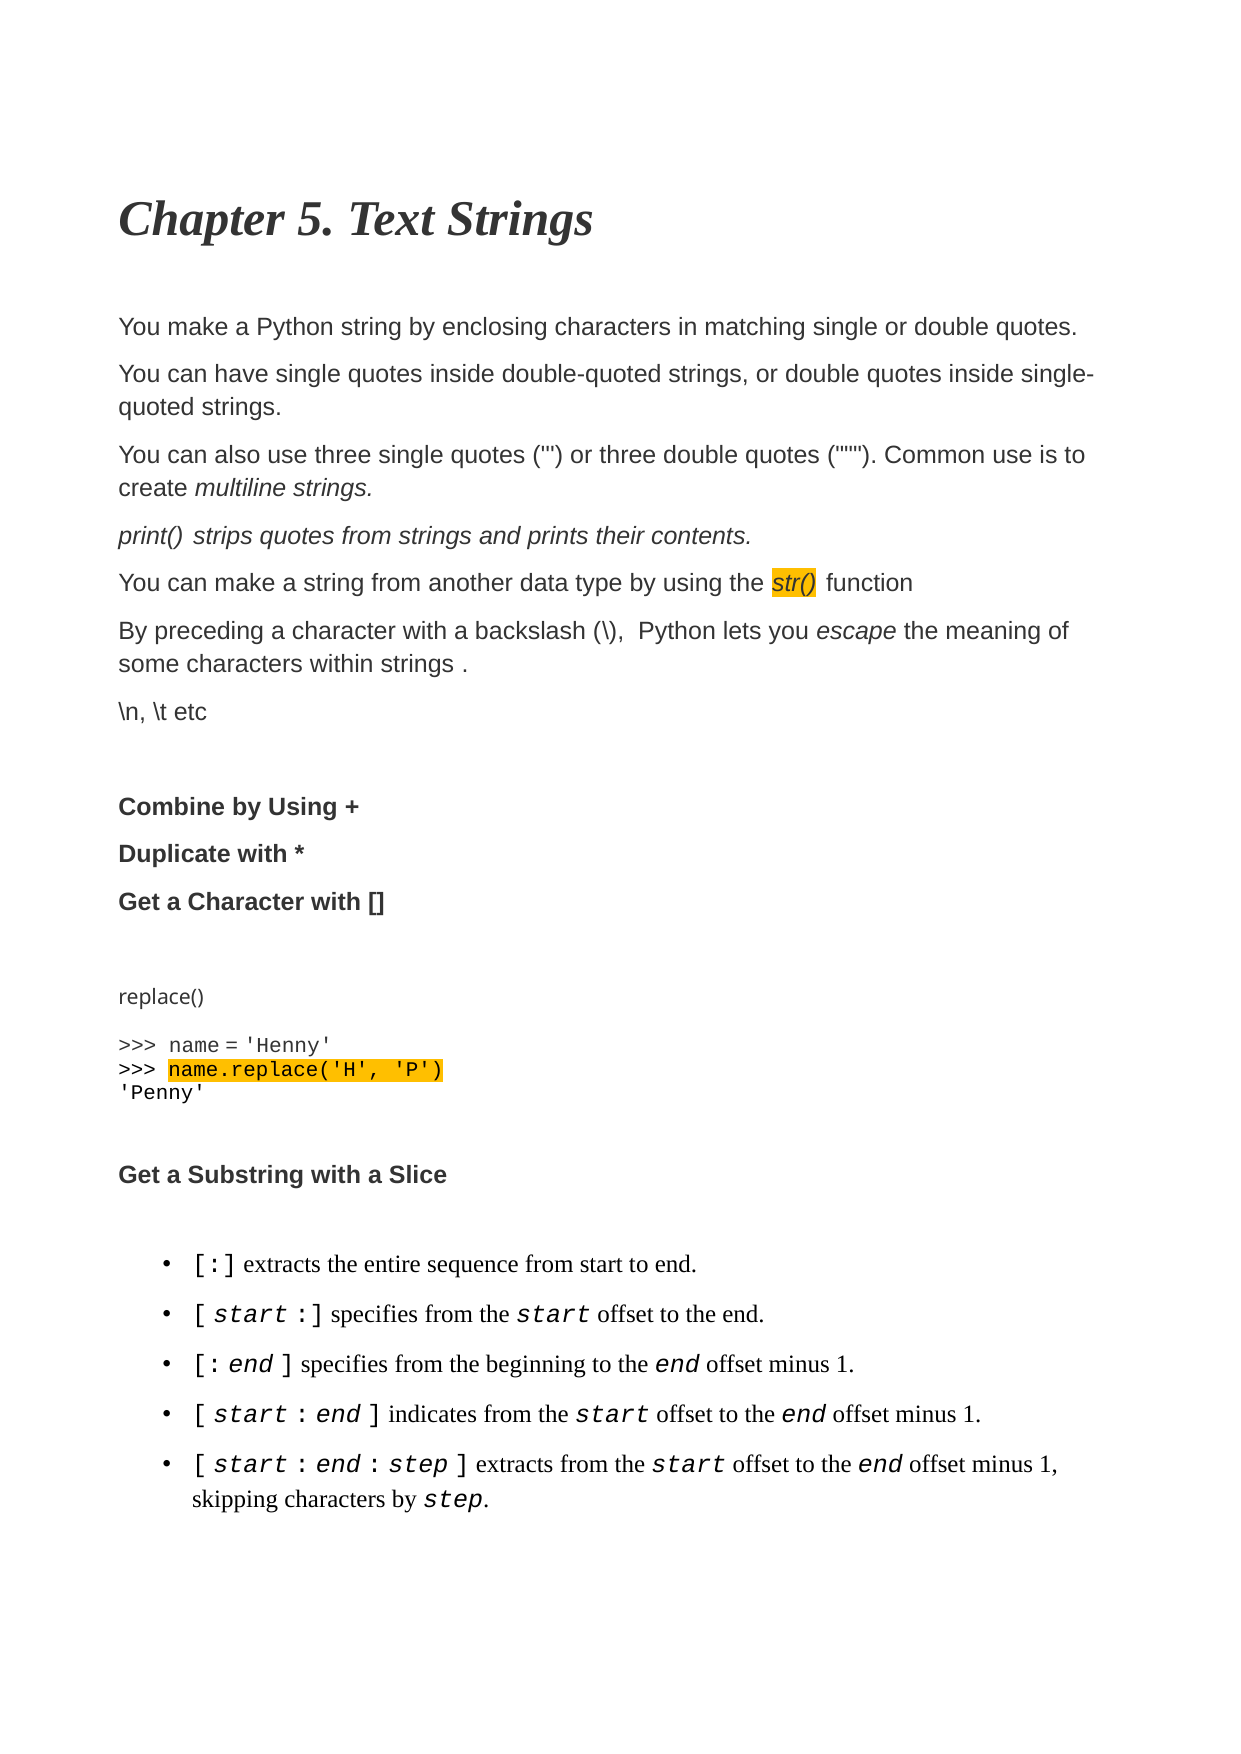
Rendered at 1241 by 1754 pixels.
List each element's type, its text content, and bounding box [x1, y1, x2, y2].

text >>> name.replace('H', 'P') [118, 1059, 1122, 1082]
text Duplicate with * [118, 839, 1122, 868]
list [ start :] specifies from the start offset to the end. [162, 1299, 1122, 1330]
text By preceding a character with a backslash (\), Python lets you escape the meaning of some characters within strings . [118, 616, 1122, 678]
text >>> name = 'Henny' [118, 1030, 1122, 1059]
text Combine by Using + [118, 792, 1122, 820]
text You can have single quotes inside double-quoted strings, or double quotes inside single-quoted strings. [118, 359, 1122, 421]
text Get a Character with [] [118, 887, 1122, 916]
list [:] extracts the entire sequence from start to end. [162, 1249, 1122, 1280]
list [ start : end : step ] extracts from the start offset to the end offset minus 1, skipping characters by step. [162, 1449, 1122, 1515]
text \n, \t etc [118, 696, 1122, 725]
list [: end ] specifies from the beginning to the end offset minus 1. [162, 1349, 1122, 1380]
text You can make a string from another data type by using the str() function [118, 568, 1122, 597]
text You can also use three single quotes (''') or three double quotes ("""). Common use is to create multiline strings. [118, 440, 1122, 502]
subtitle Chapter 5. Text Strings [118, 189, 1122, 247]
subtitle Get a Substring with a Slice [118, 1161, 1122, 1189]
text 'Penny' [118, 1082, 1122, 1106]
text replace() [118, 982, 1122, 1011]
text You make a Python string by enclosing characters in matching single or double quotes. [118, 312, 1122, 341]
list [ start : end ] indicates from the start offset to the end offset minus 1. [162, 1399, 1122, 1430]
text print() strips quotes from strings and prints their contents. [118, 521, 1122, 549]
